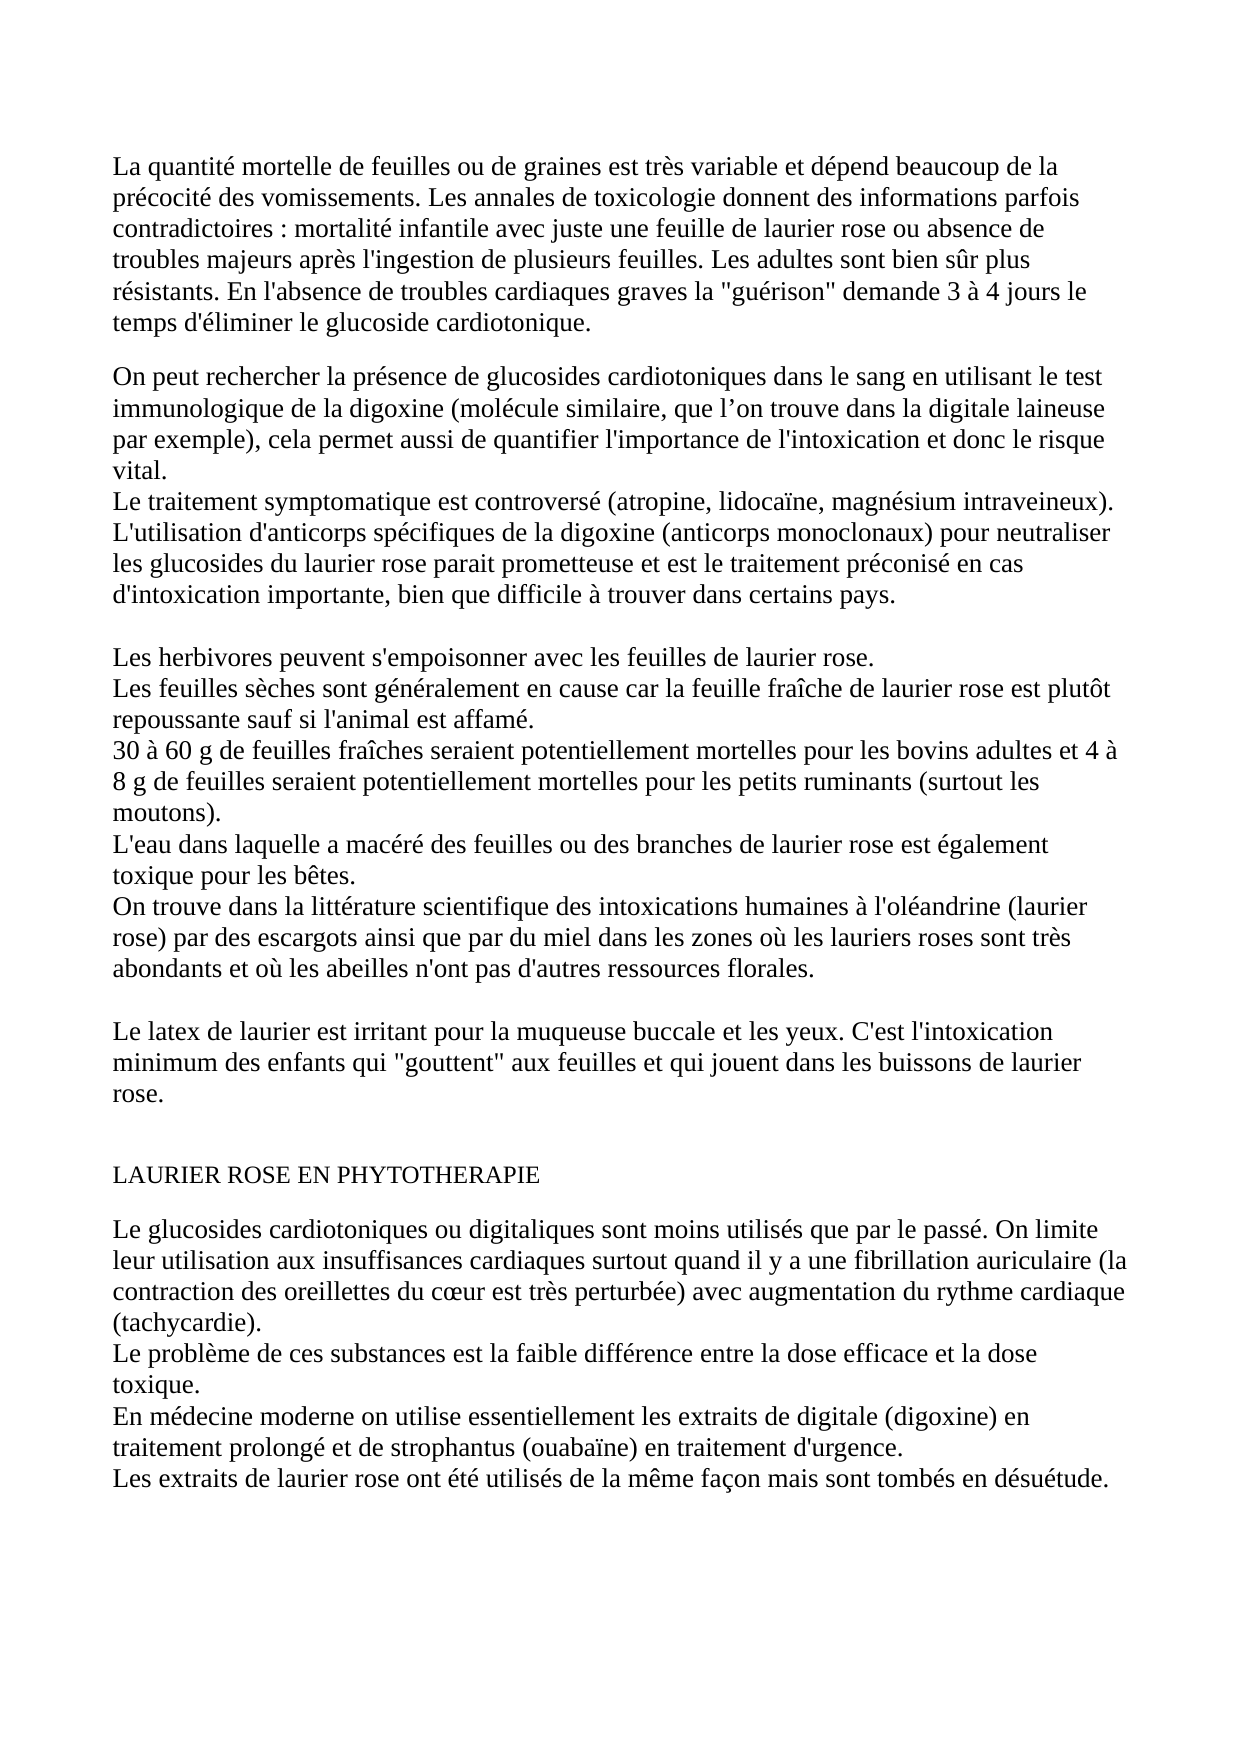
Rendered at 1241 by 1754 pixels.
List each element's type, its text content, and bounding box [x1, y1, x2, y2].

text Le glucosides cardiotoniques ou digitaliques sont moins utilisés que par le passé. On limite leur utilisation aux insuffisances cardiaques surtout quand il y a une fibrillation auriculaire (la contraction des oreillettes du cœur est très perturbée) avec augmentation du rythme cardiaque (tachycardie). Le problème de ces substances est la faible différence entre la dose efficace et la dose toxique. En médecine moderne on utilise essentiellement les extraits de digitale (digoxine) en traitement prolongé et de strophantus (ouabaïne) en traitement d'urgence. Les extraits de laurier rose ont été utilisés de la même façon mais sont tombés en désuétude. [112, 1213, 1128, 1493]
text La quantité mortelle de feuilles ou de graines est très variable et dépend beaucoup de la précocité des vomissements. Les annales de toxicologie donnent des informations parfois contradictoires : mortalité infantile avec juste une feuille de laurier rose ou absence de troubles majeurs après l'ingestion de plusieurs feuilles. Les adultes sont bien sûr plus résistants. En l'absence de troubles cardiaques graves la "guérison" demande 3 à 4 jours le temps d'éliminer le glucoside cardiotonique. [112, 150, 1128, 337]
text On peut rechercher la présence de glucosides cardiotoniques dans le sang en utilisant le test immunologique de la digoxine (molécule similaire, que l’on trouve dans la digitale laineuse par exemple), cela permet aussi de quantifier l'importance de l'intoxication et donc le risque vital. Le traitement symptomatique est controversé (atropine, lidocaïne, magnésium intraveineux). L'utilisation d'anticorps spécifiques de la digoxine (anticorps monoclonaux) pour neutraliser les glucosides du laurier rose parait prometteuse et est le traitement préconisé en cas d'intoxication importante, bien que difficile à trouver dans certains pays. Les herbivores peuvent s'empoisonner avec les feuilles de laurier rose. Les feuilles sèches sont généralement en cause car la feuille fraîche de laurier rose est plutôt repoussante sauf si l'animal est affamé. 30 à 60 g de feuilles fraîches seraient potentiellement mortelles pour les bovins adultes et 4 à 8 g de feuilles seraient potentiellement mortelles pour les petits ruminants (surtout les moutons). L'eau dans laquelle a macéré des feuilles ou des branches de laurier rose est également toxique pour les bêtes. On trouve dans la littérature scientifique des intoxications humaines à l'oléandrine (laurier rose) par des escargots ainsi que par du miel dans les zones où les lauriers roses sont très abondants et où les abeilles n'ont pas d'autres ressources florales. Le latex de laurier est irritant pour la muqueuse buccale et les yeux. C'est l'intoxication minimum des enfants qui "gouttent" aux feuilles et qui jouent dans les buissons de laurier rose. [112, 361, 1128, 1137]
text LAURIER ROSE EN PHYTOTHERAPIE [112, 1160, 1128, 1189]
